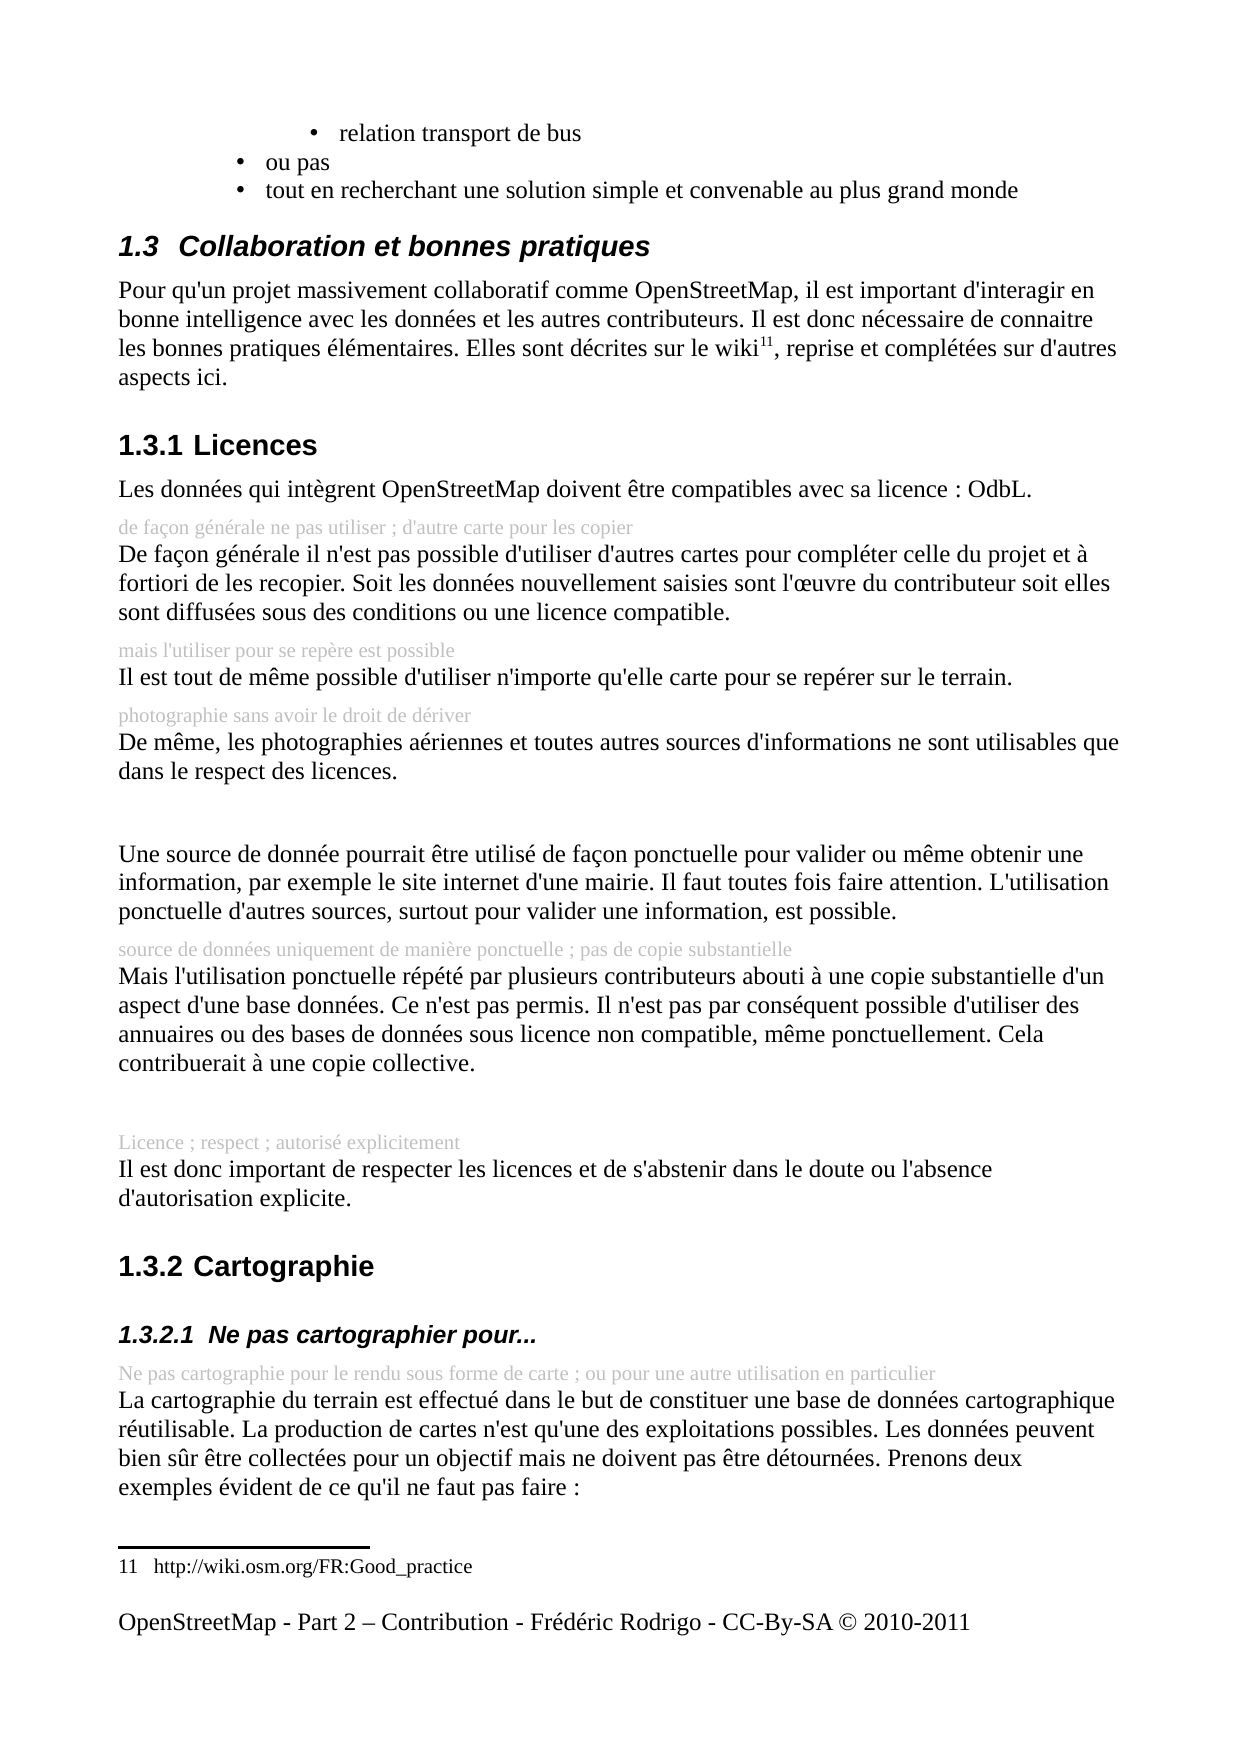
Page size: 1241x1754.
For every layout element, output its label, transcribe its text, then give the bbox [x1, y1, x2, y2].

text Licence ; respect ; autorisé explicitement [118, 1130, 1122, 1154]
text Il est donc important de respecter les licences et de s'abstenir dans le doute ou l'absence d'autorisation explicite. [118, 1154, 1122, 1212]
list relation transport de bus [309, 118, 1122, 147]
text La cartographie du terrain est effectué dans le but de constituer une base de données cartographique réutilisable. La production de cartes n'est qu'une des exploitations possibles. Les données peuvent bien sûr être collectées pour un objectif mais ne doivent pas être détournées. Prenons deux exemples évident de ce qu'il ne faut pas faire : [118, 1385, 1122, 1500]
list ou pas [236, 147, 1122, 176]
subtitle Ne pas cartographier pour... [118, 1320, 1122, 1349]
text mais l'utiliser pour se repère est possible [118, 638, 1122, 662]
text de façon générale ne pas utiliser ; d'autre carte pour les copier [118, 515, 1122, 539]
text Une source de donnée pourrait être utilisé de façon ponctuelle pour valider ou même obtenir une information, par exemple le site internet d'une mairie. Il faut toutes fois faire attention. L'utilisation ponctuelle d'autres sources, surtout pour valider une information, est possible. [118, 839, 1122, 925]
text source de données uniquement de manière ponctuelle ; pas de copie substantielle [118, 937, 1122, 961]
text Mais l'utilisation ponctuelle répété par plusieurs contributeurs abouti à une copie substantielle d'un aspect d'une base données. Ce n'est pas permis. Il n'est pas par conséquent possible d'utiliser des annuaires ou des bases de données sous licence non compatible, même ponctuellement. Cela contribuerait à une copie collective. [118, 961, 1122, 1076]
text De façon générale il n'est pas possible d'utiliser d'autres cartes pour compléter celle du projet et à fortiori de les recopier. Soit les données nouvellement saisies sont l'œuvre du contributeur soit elles sont diffusées sous des conditions ou une licence compatible. [118, 539, 1122, 626]
subtitle Collaboration et bonnes pratiques [118, 229, 1122, 263]
list tout en recherchant une solution simple et convenable au plus grand monde [236, 176, 1122, 204]
text Ne pas cartographie pour le rendu sous forme de carte ; ou pour une autre utilisation en particulier [118, 1361, 1122, 1385]
text http://wiki.osm.org/FR:Good_practice [118, 1553, 1122, 1578]
subtitle Licences [118, 428, 1122, 461]
text De même, les photographies aériennes et toutes autres sources d'informations ne sont utilisables que dans le respect des licences. [118, 727, 1122, 785]
text Les données qui intègrent OpenStreetMap doivent être compatibles avec sa licence : OdbL. [118, 474, 1122, 503]
subtitle Cartographie [118, 1249, 1122, 1283]
text photographie sans avoir le droit de dériver [118, 703, 1122, 727]
text Il est tout de même possible d'utiliser n'importe qu'elle carte pour se repérer sur le terrain. [118, 662, 1122, 691]
text Pour qu'un projet massivement collaboratif comme OpenStreetMap, il est important d'interagir en bonne intelligence avec les données et les autres contributeurs. Il est donc nécessaire de connaitre les bonnes pratiques élémentaires. Elles sont décrites sur le wiki, reprise et complétées sur d'autres aspects ici. [118, 275, 1122, 390]
